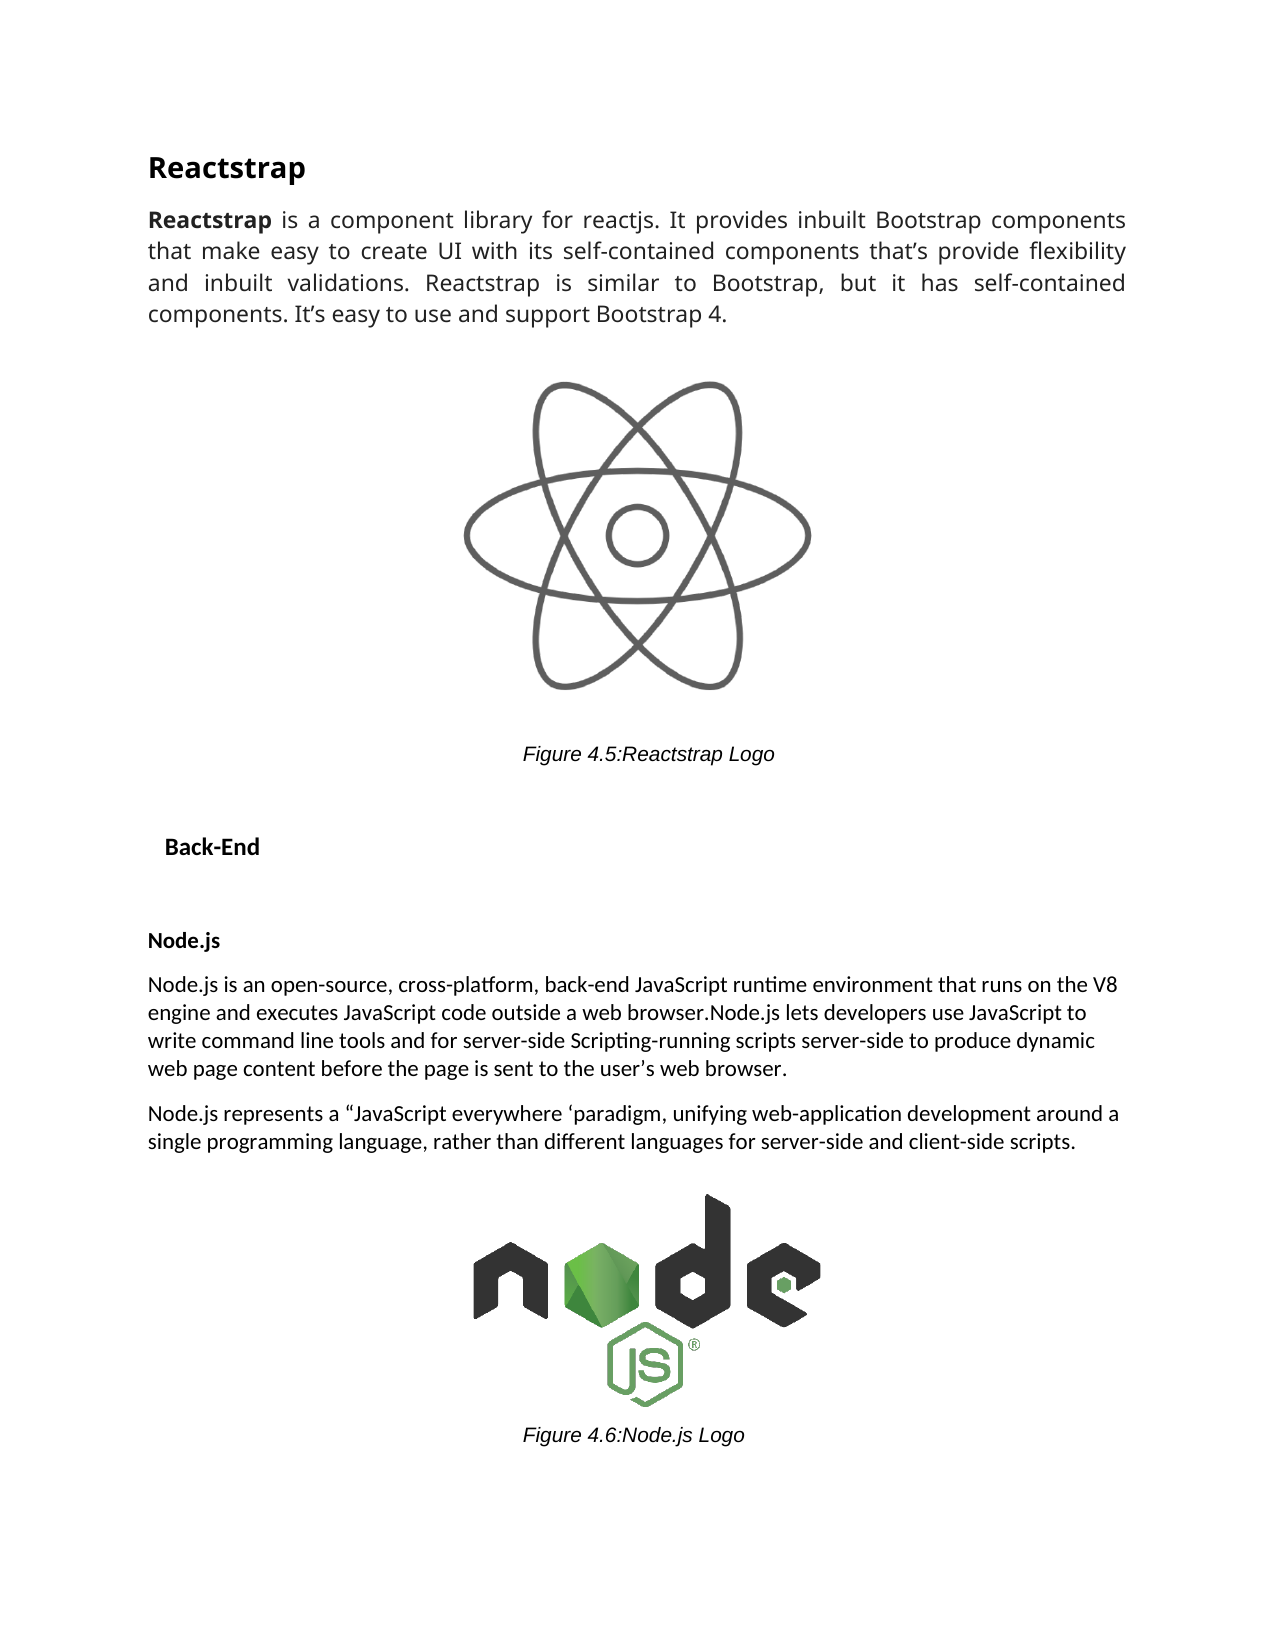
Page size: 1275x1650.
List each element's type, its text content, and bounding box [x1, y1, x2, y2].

text Reactstrap is a component library for reactjs. It provides inbuilt Bootstrap components that make easy to create UI with its self-contained components that’s provide flexibility and inbuilt validations. Reactstrap is similar to Bootstrap, but it has self-contained components. It’s easy to use and support Bootstrap 4. [148, 204, 1127, 329]
text Figure ‎4.6:Node.js Logo [523, 1423, 1127, 1447]
text Node.js [148, 926, 1127, 954]
text Node.js represents a “JavaScript everywhere ‘paradigm, unifying web-application development around a single programming language, rather than different languages for server-side and client-side scripts. [148, 1099, 1127, 1155]
text Figure ‎4.5:Reactstrap Logo [448, 742, 1127, 766]
text Node.js is an open-source, cross-platform, back-end JavaScript runtime environment that runs on the V8 engine and executes JavaScript code outside a web browser.Node.js lets developers use JavaScript to write command line tools and for server-side Scripting-running scripts server-side to produce dynamic web page content before the page is sent to the user’s web browser. [148, 971, 1127, 1083]
text Back-End [148, 831, 1127, 862]
text Reactstrap [148, 148, 1127, 187]
